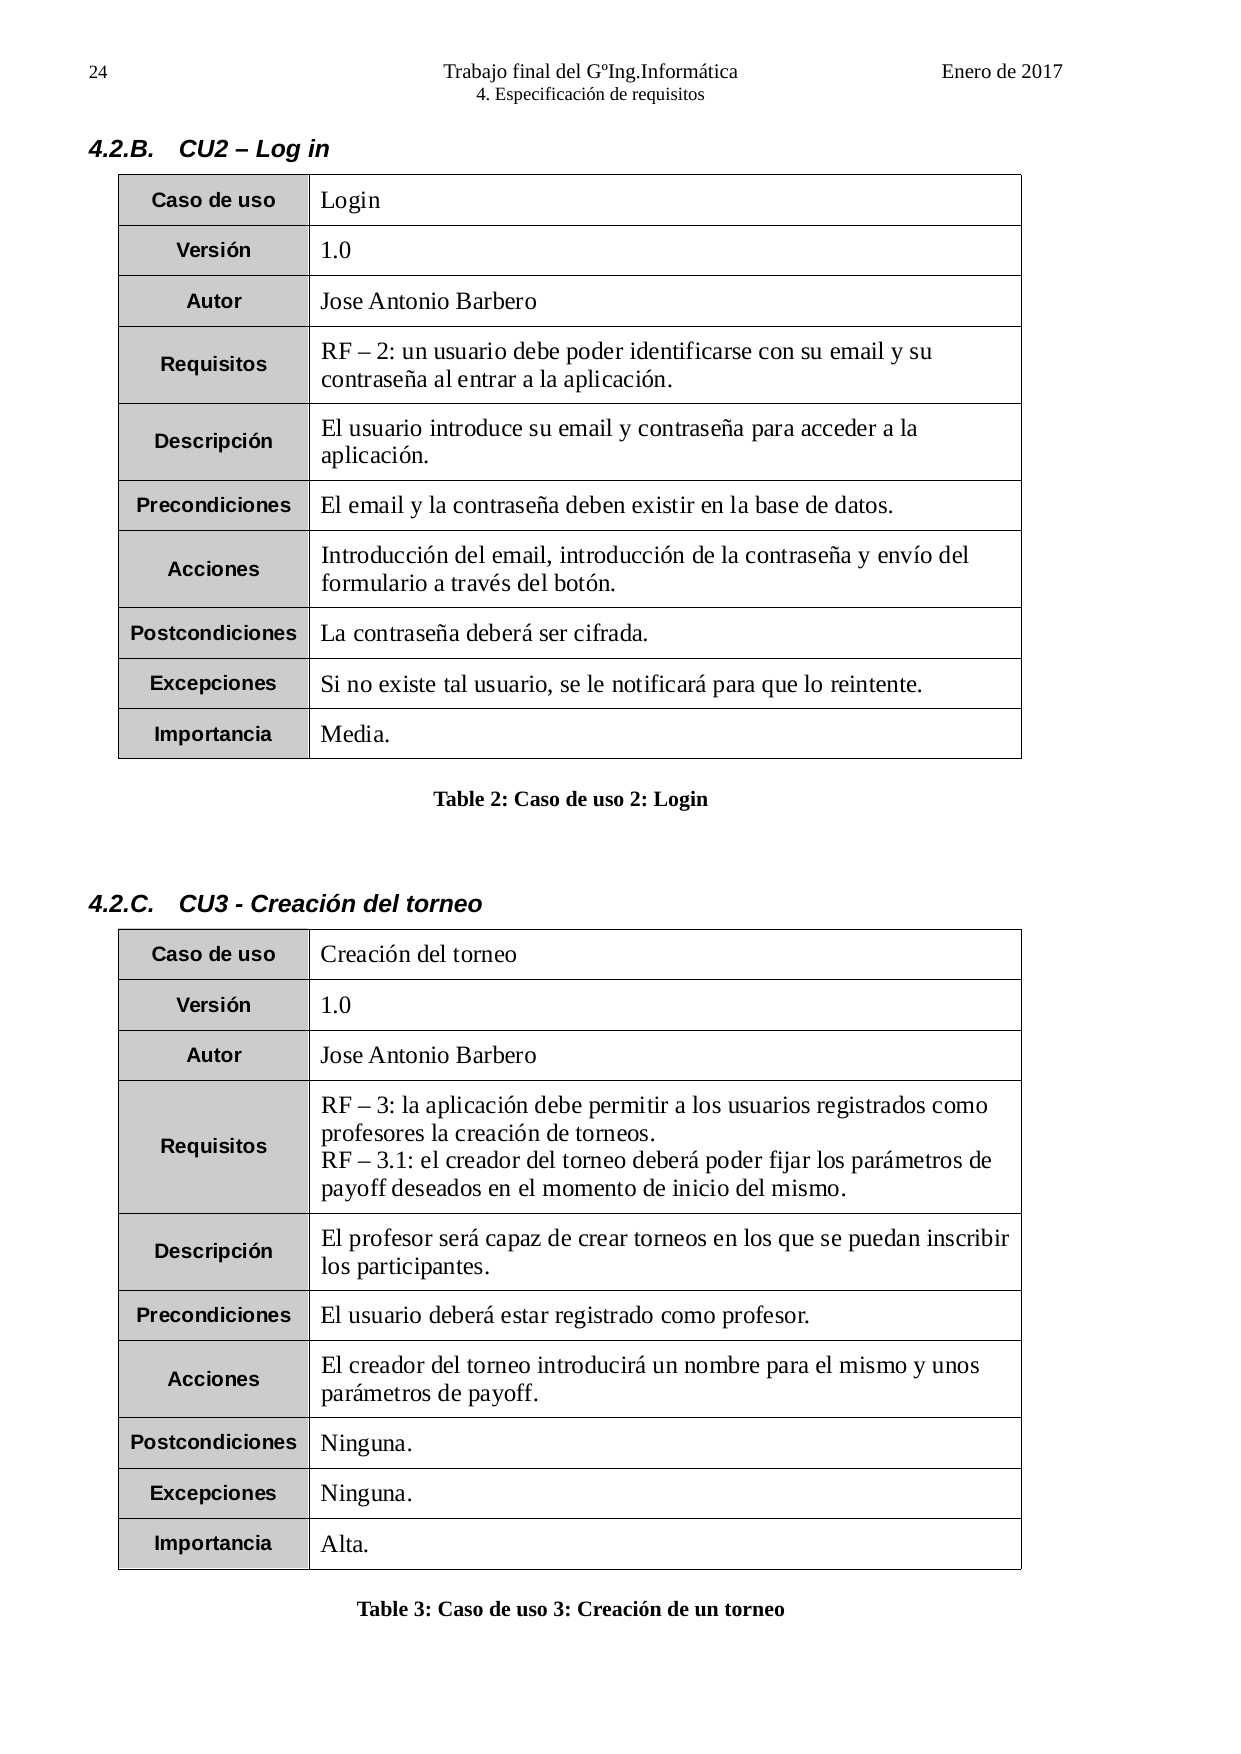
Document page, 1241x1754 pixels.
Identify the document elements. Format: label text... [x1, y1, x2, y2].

subtitle CU2 – Log in [88, 134, 1063, 163]
text Table 3: Caso de uso 3: Creación de un torneo [118, 929, 1023, 1621]
text Table 2: Caso de uso 2: Login [118, 174, 1023, 812]
subtitle CU3 - Creación del torneo [88, 889, 1063, 917]
